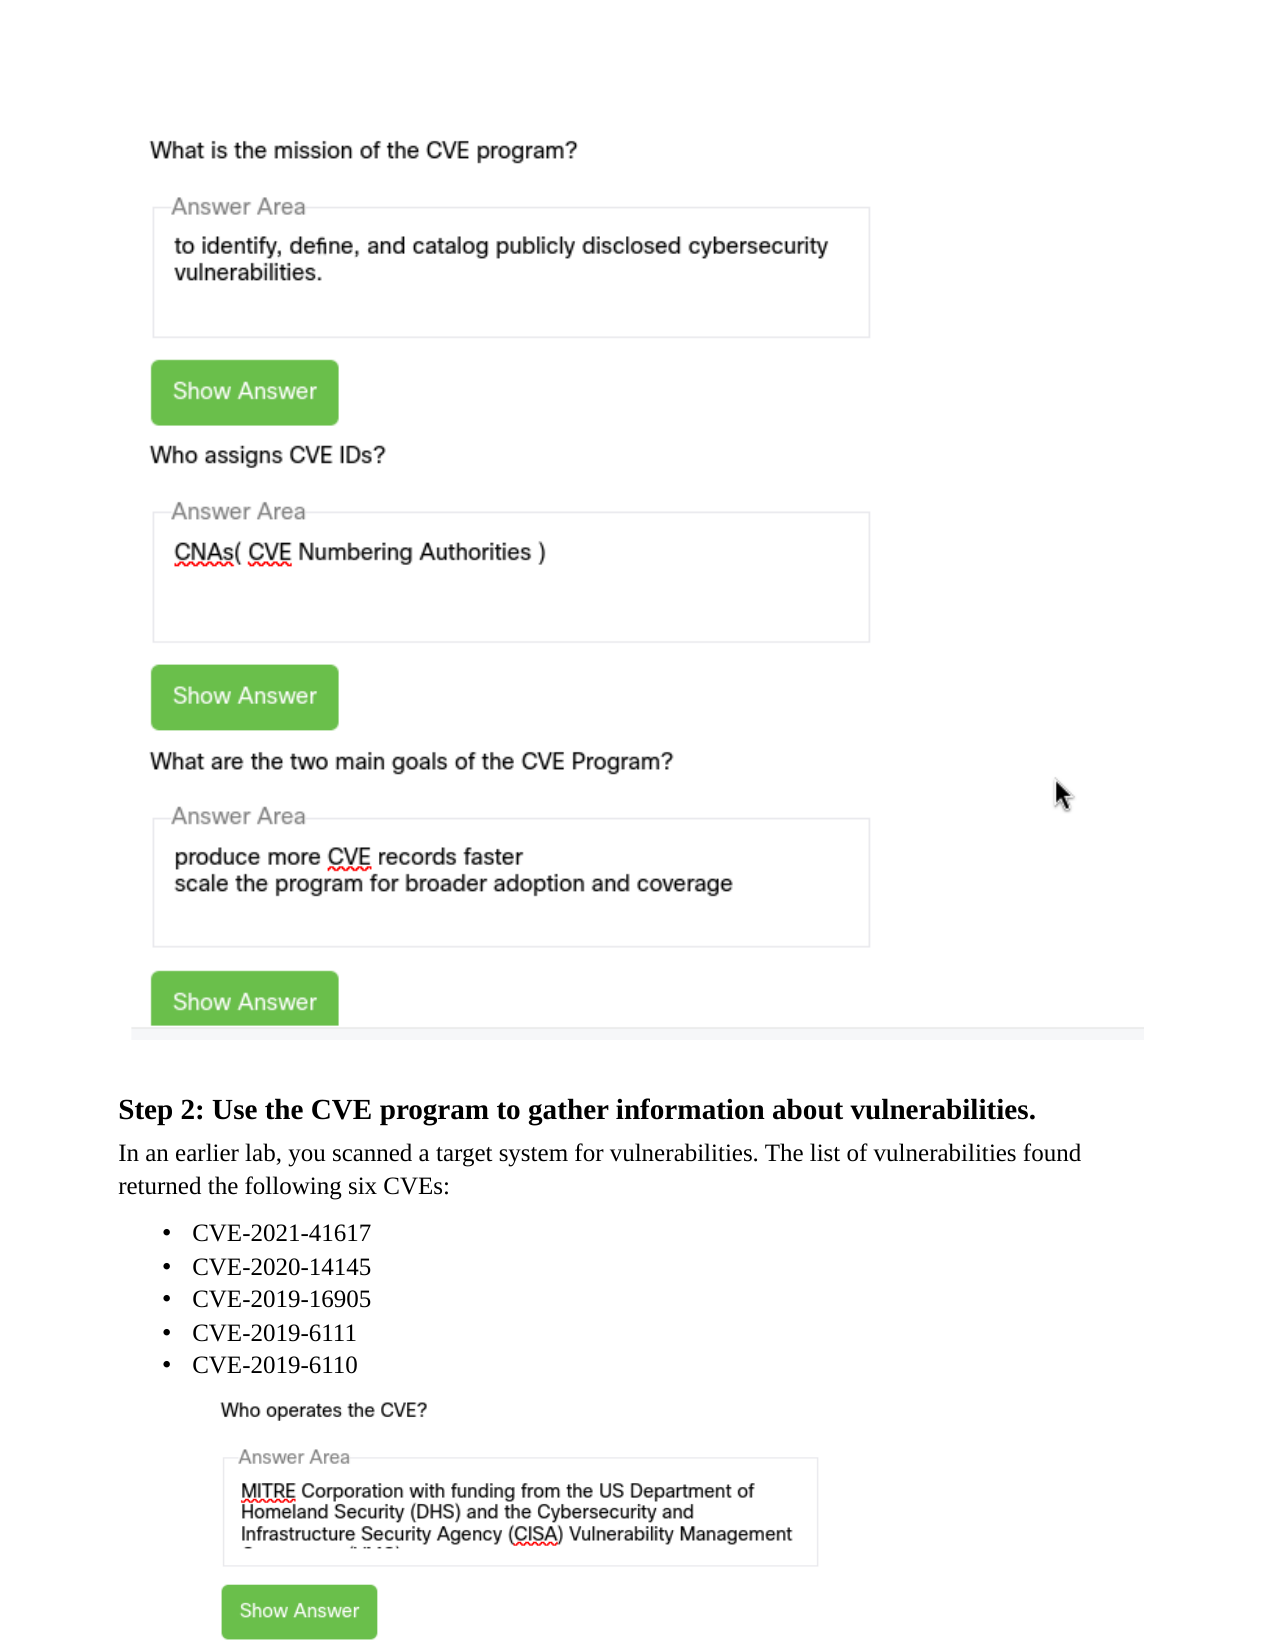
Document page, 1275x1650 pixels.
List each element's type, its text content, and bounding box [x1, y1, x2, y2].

list CVE-2021-41617 [162, 1218, 1157, 1247]
list CVE-2019-6111 [162, 1318, 1157, 1346]
subtitle Step 2: Use the CVE program to gather information about vulnerabilities. [118, 1092, 1157, 1125]
picture [131, 118, 1144, 1040]
list CVE-2020-14145 [162, 1252, 1157, 1280]
picture [118, 1392, 1157, 1650]
text In an earlier lab, you scanned a target system for vulnerabilities. The list of vulnerabilities found returned the following six CVEs: [118, 1138, 1157, 1200]
list CVE-2019-16905 [162, 1284, 1157, 1313]
list CVE-2019-6110 [162, 1351, 1157, 1379]
